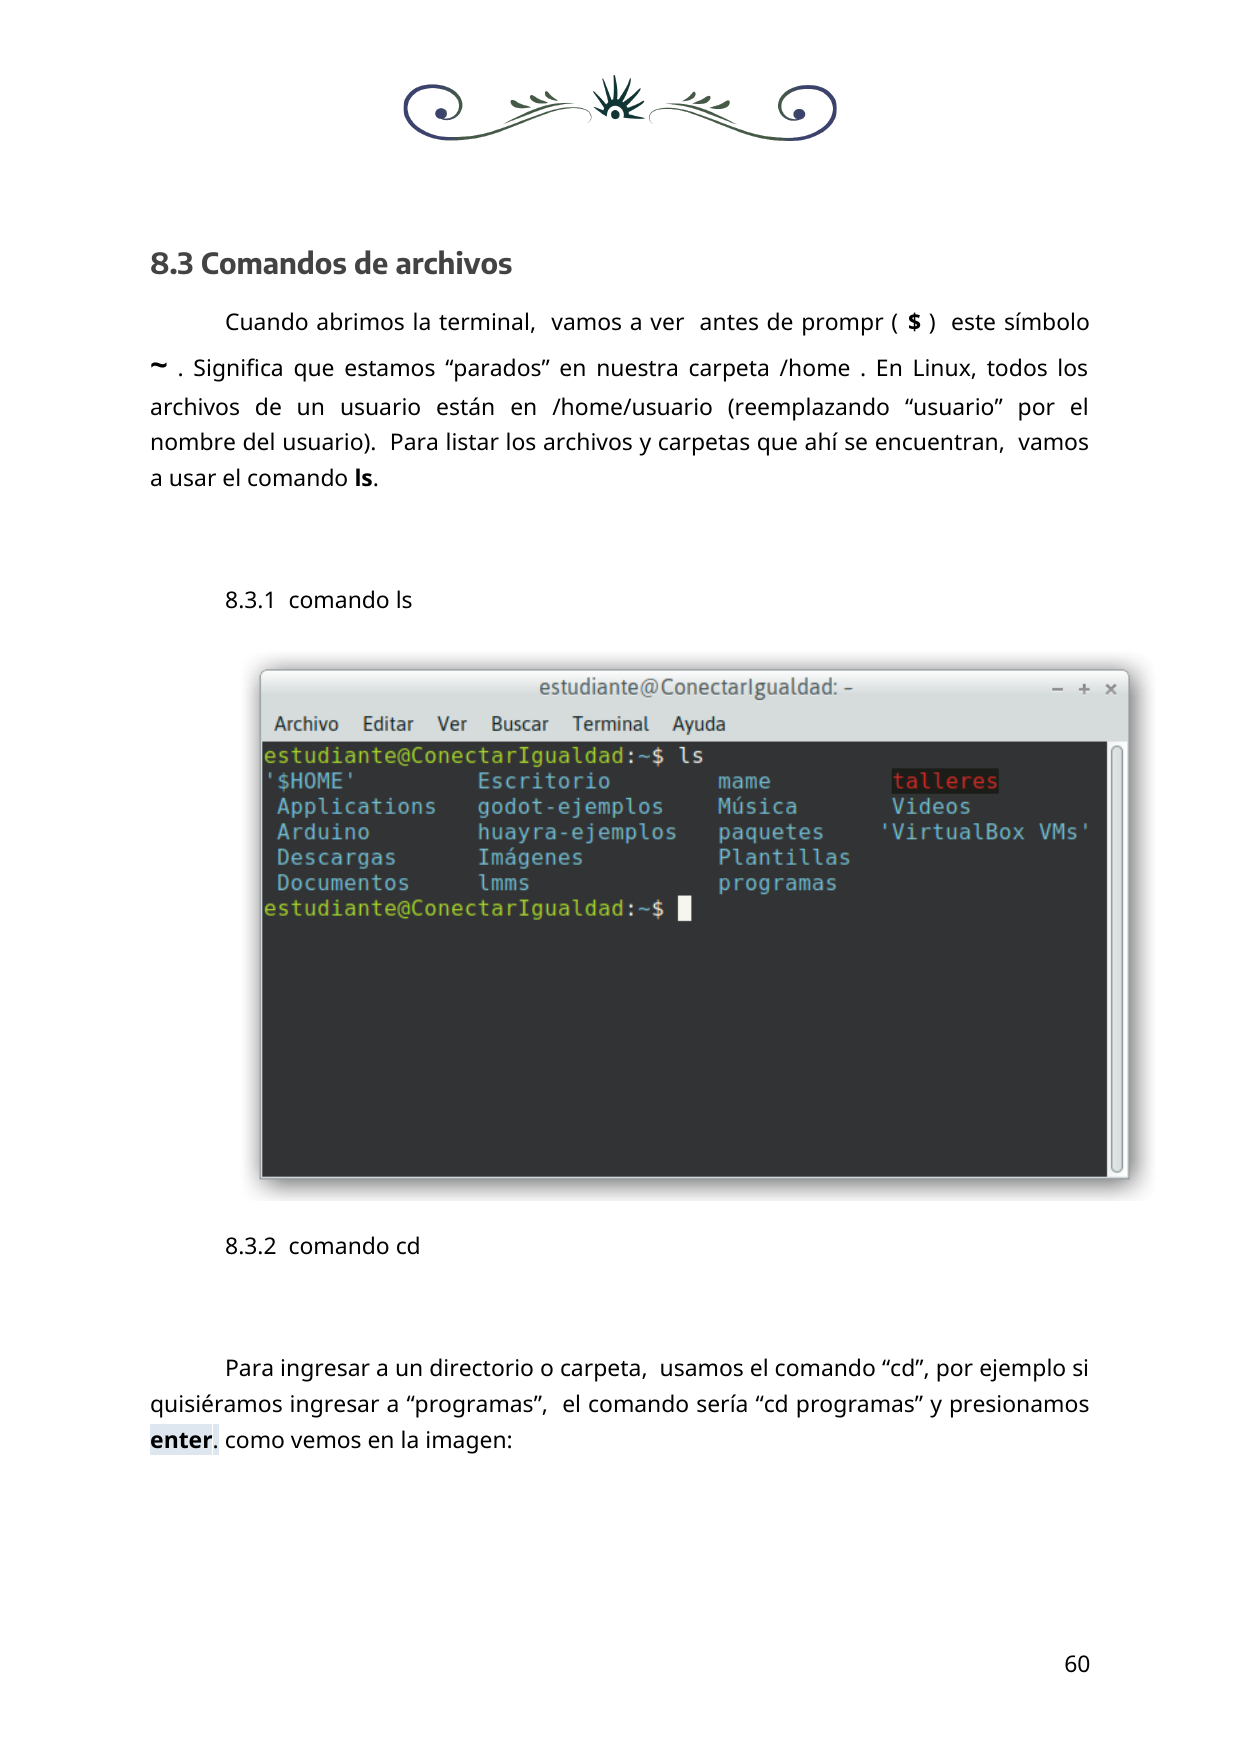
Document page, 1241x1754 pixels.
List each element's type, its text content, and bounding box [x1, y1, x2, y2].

text Para ingresar a un directorio o carpeta, usamos el comando “cd”, por ejemplo si quisiéramos ingresar a “programas”, el comando sería “cd programas” y presionamos enter. como vemos en la imagen: [150, 1352, 1090, 1455]
text 8.3.1 comando ls [150, 584, 1090, 615]
picture [403, 75, 837, 141]
picture [225, 644, 1166, 1201]
subtitle 8.3 Comandos de archivos [150, 244, 1090, 281]
text Cuando abrimos la terminal, vamos a ver antes de prompr ( $ ) este símbolo ~ . Significa que estamos “parados” en nuestra carpeta /home . En Linux, todos los archivos de un usuario están en /home/usuario (reemplazando “usuario” por el nombre del usuario). Para listar los archivos y carpetas que ahí se encuentran, vamos a usar el comando ls. [150, 306, 1090, 493]
text 8.3.2 comando cd [150, 1230, 1090, 1261]
